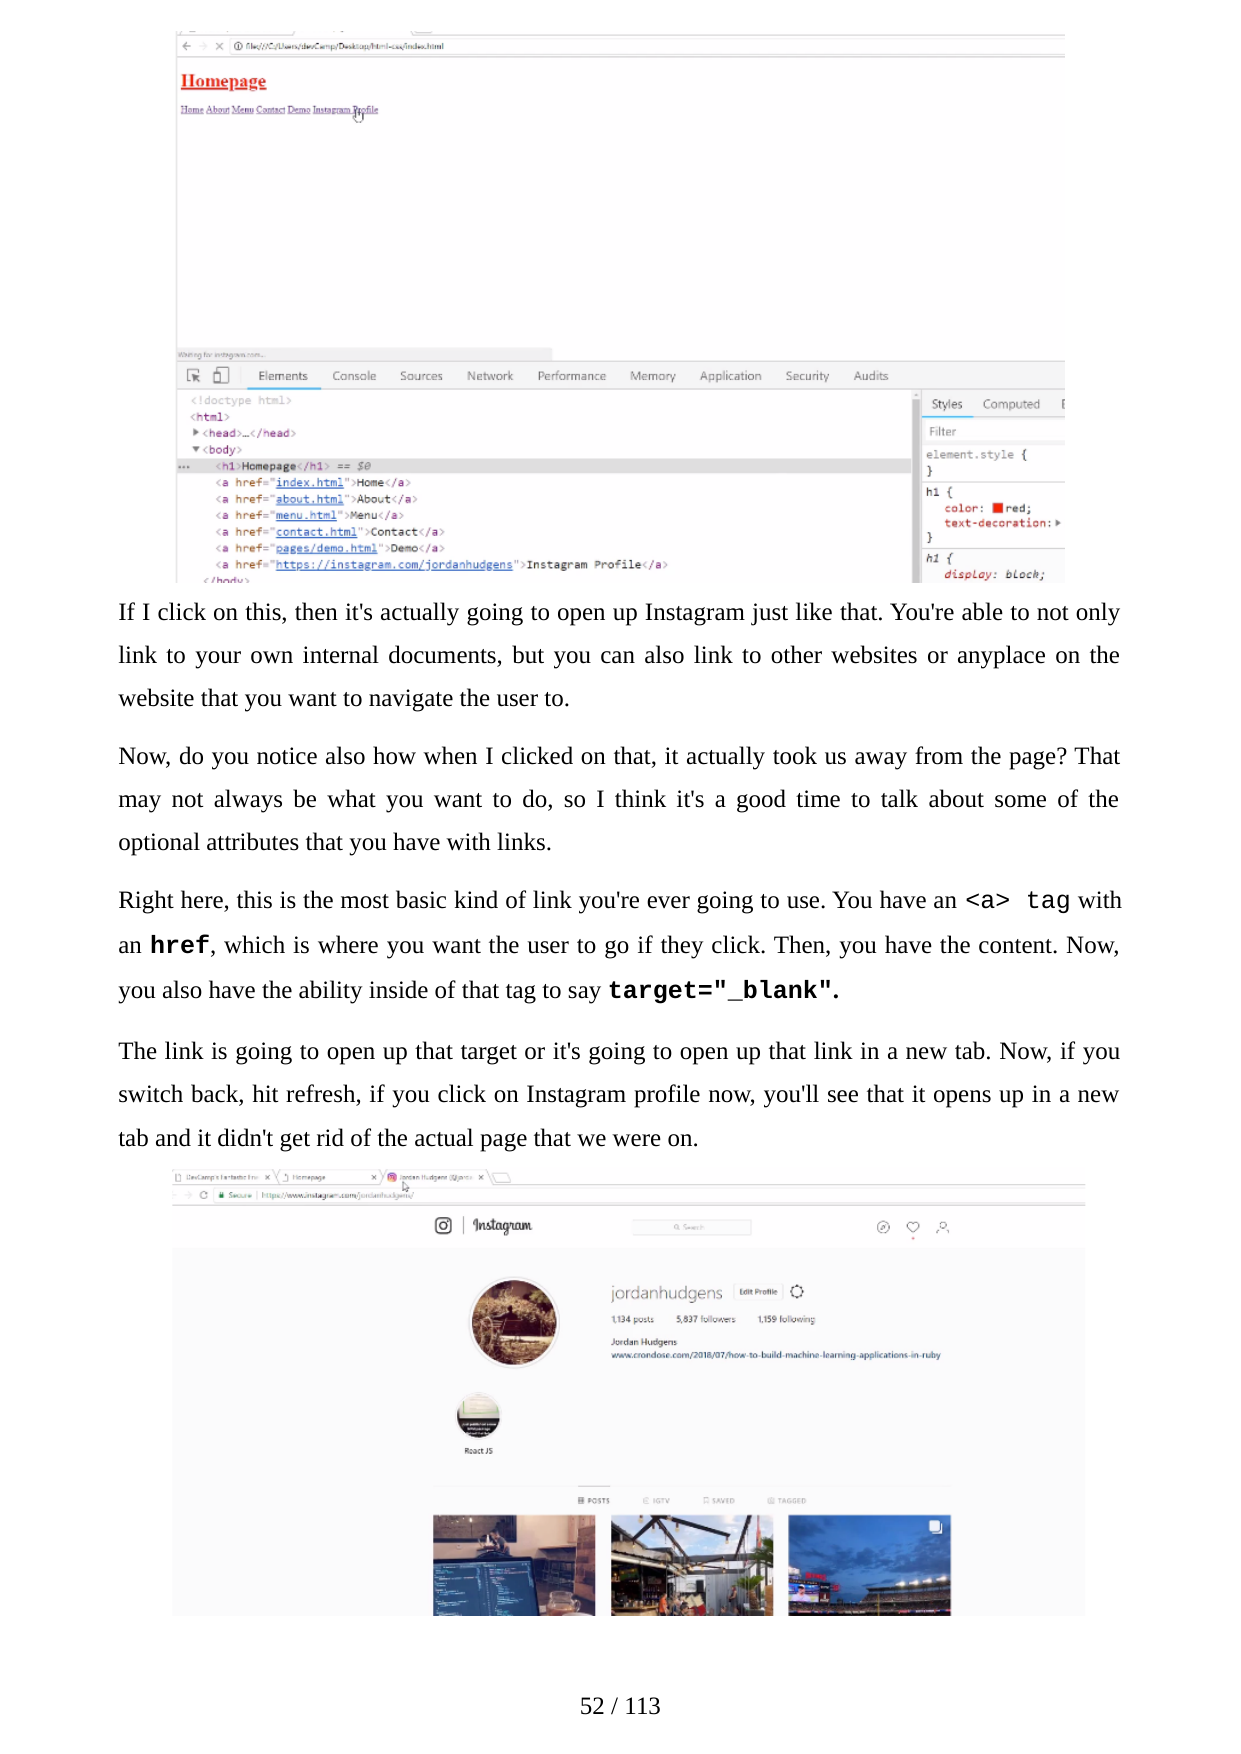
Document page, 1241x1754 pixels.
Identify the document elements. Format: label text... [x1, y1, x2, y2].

text If I click on this, then it's actually going to open up Instagram just like that. You're able to not only link to your own internal documents, but you can also link to other websites or anyplace on the website that you want to navigate the user to. [118, 31, 1122, 712]
text Right here, this is the most basic kind of link you're ever going to use. You have an <a> tag with an href, which is where you want the user to go if they click. Then, you have the content. Now, you also have the ability inside of that tag to say target="_blank". [118, 885, 1122, 1006]
picture [172, 1167, 1086, 1616]
picture [175, 31, 1065, 583]
text The link is going to open up that target or it's going to open up that link in a new tab. Now, if you switch back, hit refresh, if you click on Instagram profile now, you'll see that it opens up in a new tab and it didn't get rid of the actual page that we were on. [118, 1036, 1122, 1151]
text Now, do you notice also how when I clicked on that, it actually took us away from the page? That may not always be what you want to do, so I think it's a good time to talk about some of the optional attributes that you have with links. [118, 741, 1122, 856]
